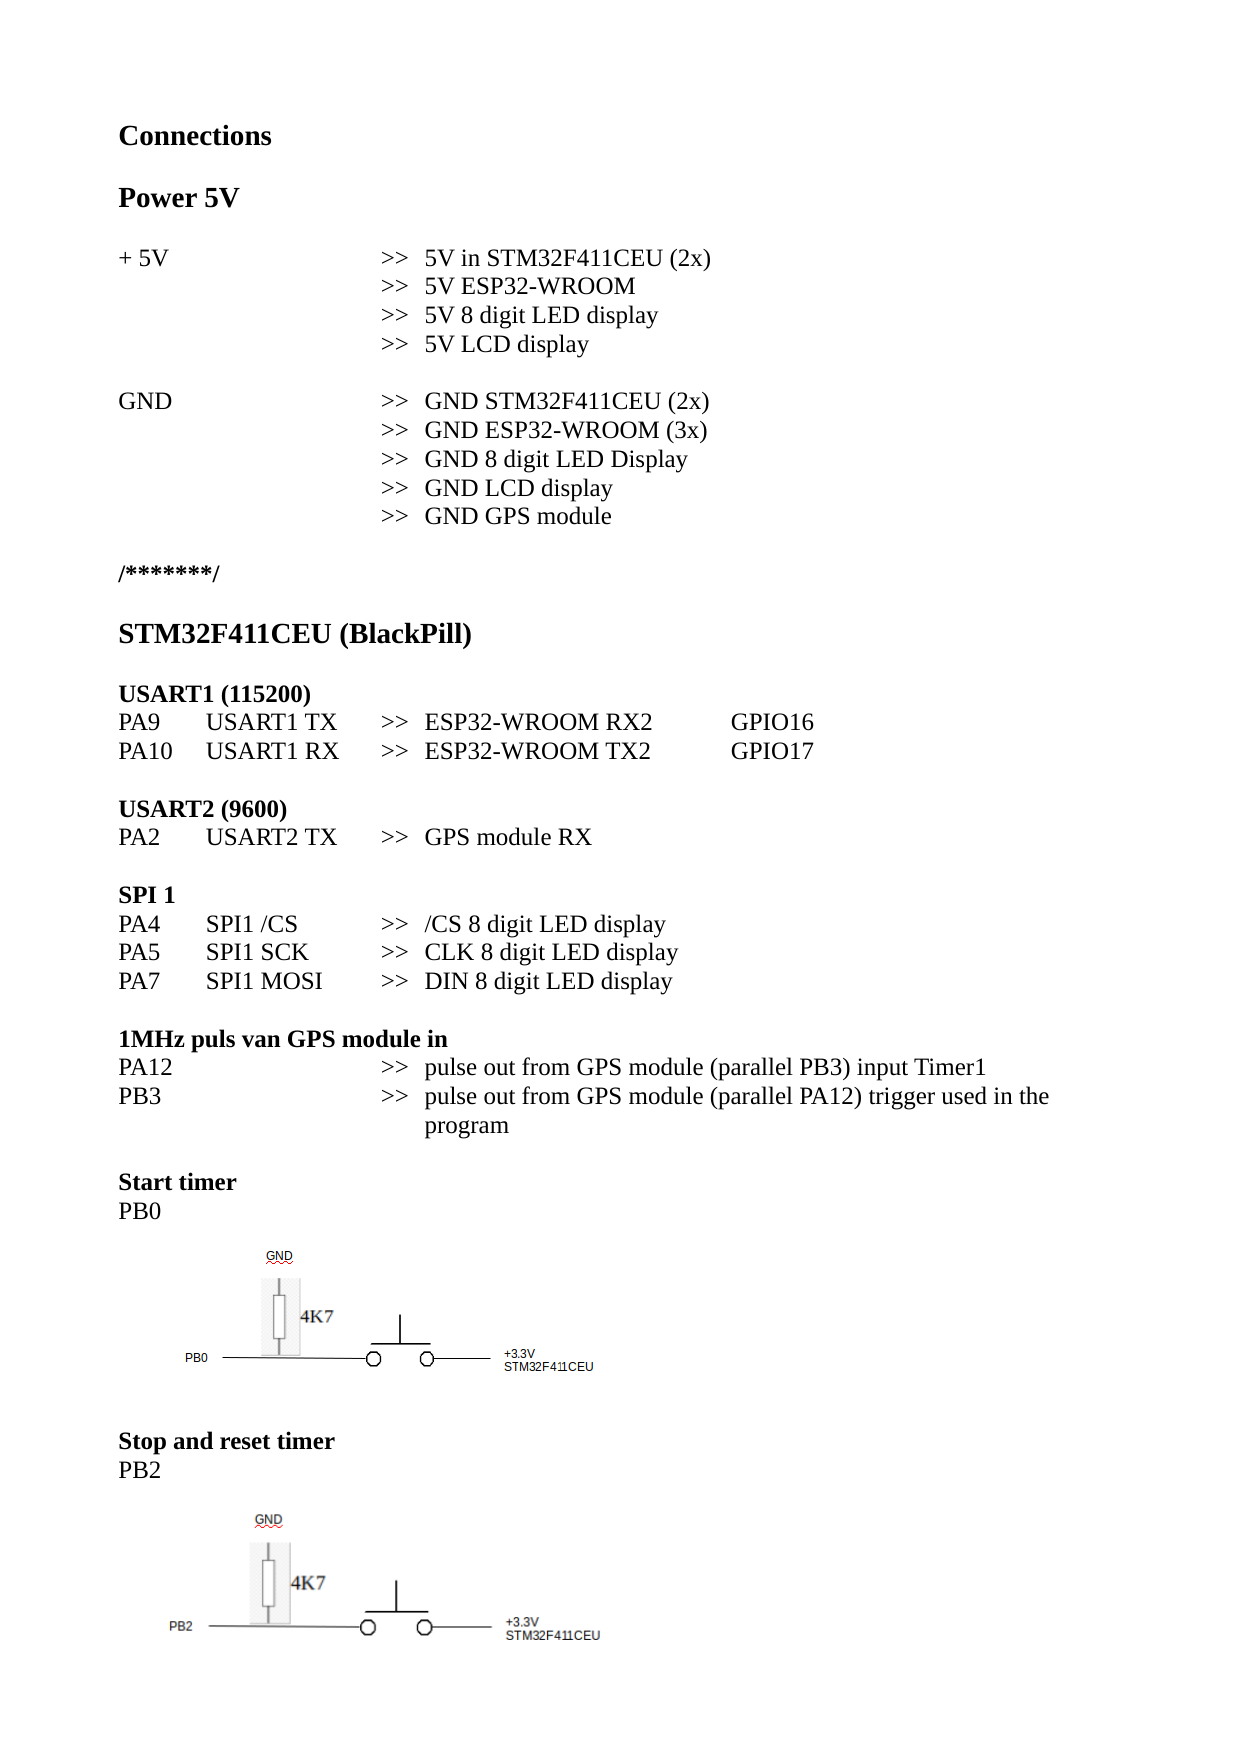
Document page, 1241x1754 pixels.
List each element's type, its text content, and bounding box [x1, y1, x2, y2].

text PB0 [118, 1196, 1122, 1225]
text + 5V >> 5V in STM32F411CEU (2x) [118, 243, 1122, 271]
text Stop and reset timer [118, 1426, 1122, 1455]
picture [171, 1239, 604, 1396]
text >> GND GPS module [118, 501, 1122, 530]
text PA7 SPI1 MOSI >> DIN 8 digit LED display [118, 966, 1122, 995]
text >> GND 8 digit LED Display [118, 444, 1122, 473]
picture [165, 1502, 610, 1696]
text PA5 SPI1 SCK >> CLK 8 digit LED display [118, 937, 1122, 966]
text PA2 USART2 TX >> GPS module RX [118, 822, 1122, 851]
text >> 5V LCD display [118, 329, 1122, 358]
text /*******/ [118, 559, 1122, 588]
text PB3 >> pulse out from GPS module (parallel PA12) trigger used in the program [118, 1081, 1122, 1139]
text STM32F411CEU (BlackPill) [118, 616, 1122, 650]
text >> 5V 8 digit LED display [118, 300, 1122, 329]
text SPI 1 [118, 880, 1122, 909]
text PA9 USART1 TX >> ESP32-WROOM RX2 GPIO16 [118, 707, 1122, 736]
text GND >> GND STM32F411CEU (2x) [118, 386, 1122, 415]
text >> GND LCD display [118, 473, 1122, 501]
text >> GND ESP32-WROOM (3x) [118, 415, 1122, 444]
text Power 5V [118, 180, 1122, 214]
text USART2 (9600) [118, 794, 1122, 822]
text PA10 USART1 RX >> ESP32-WROOM TX2 GPIO17 [118, 736, 1122, 765]
text >> 5V ESP32-WROOM [118, 271, 1122, 300]
text Connections [118, 118, 1122, 152]
text USART1 (115200) [118, 679, 1122, 707]
text PA4 SPI1 /CS >> /CS 8 digit LED display [118, 909, 1122, 937]
text 1MHz puls van GPS module in [118, 1024, 1122, 1052]
text PA12 >> pulse out from GPS module (parallel PB3) input Timer1 [118, 1052, 1122, 1081]
text PB2 [118, 1455, 1122, 1484]
text Start timer [118, 1167, 1122, 1196]
